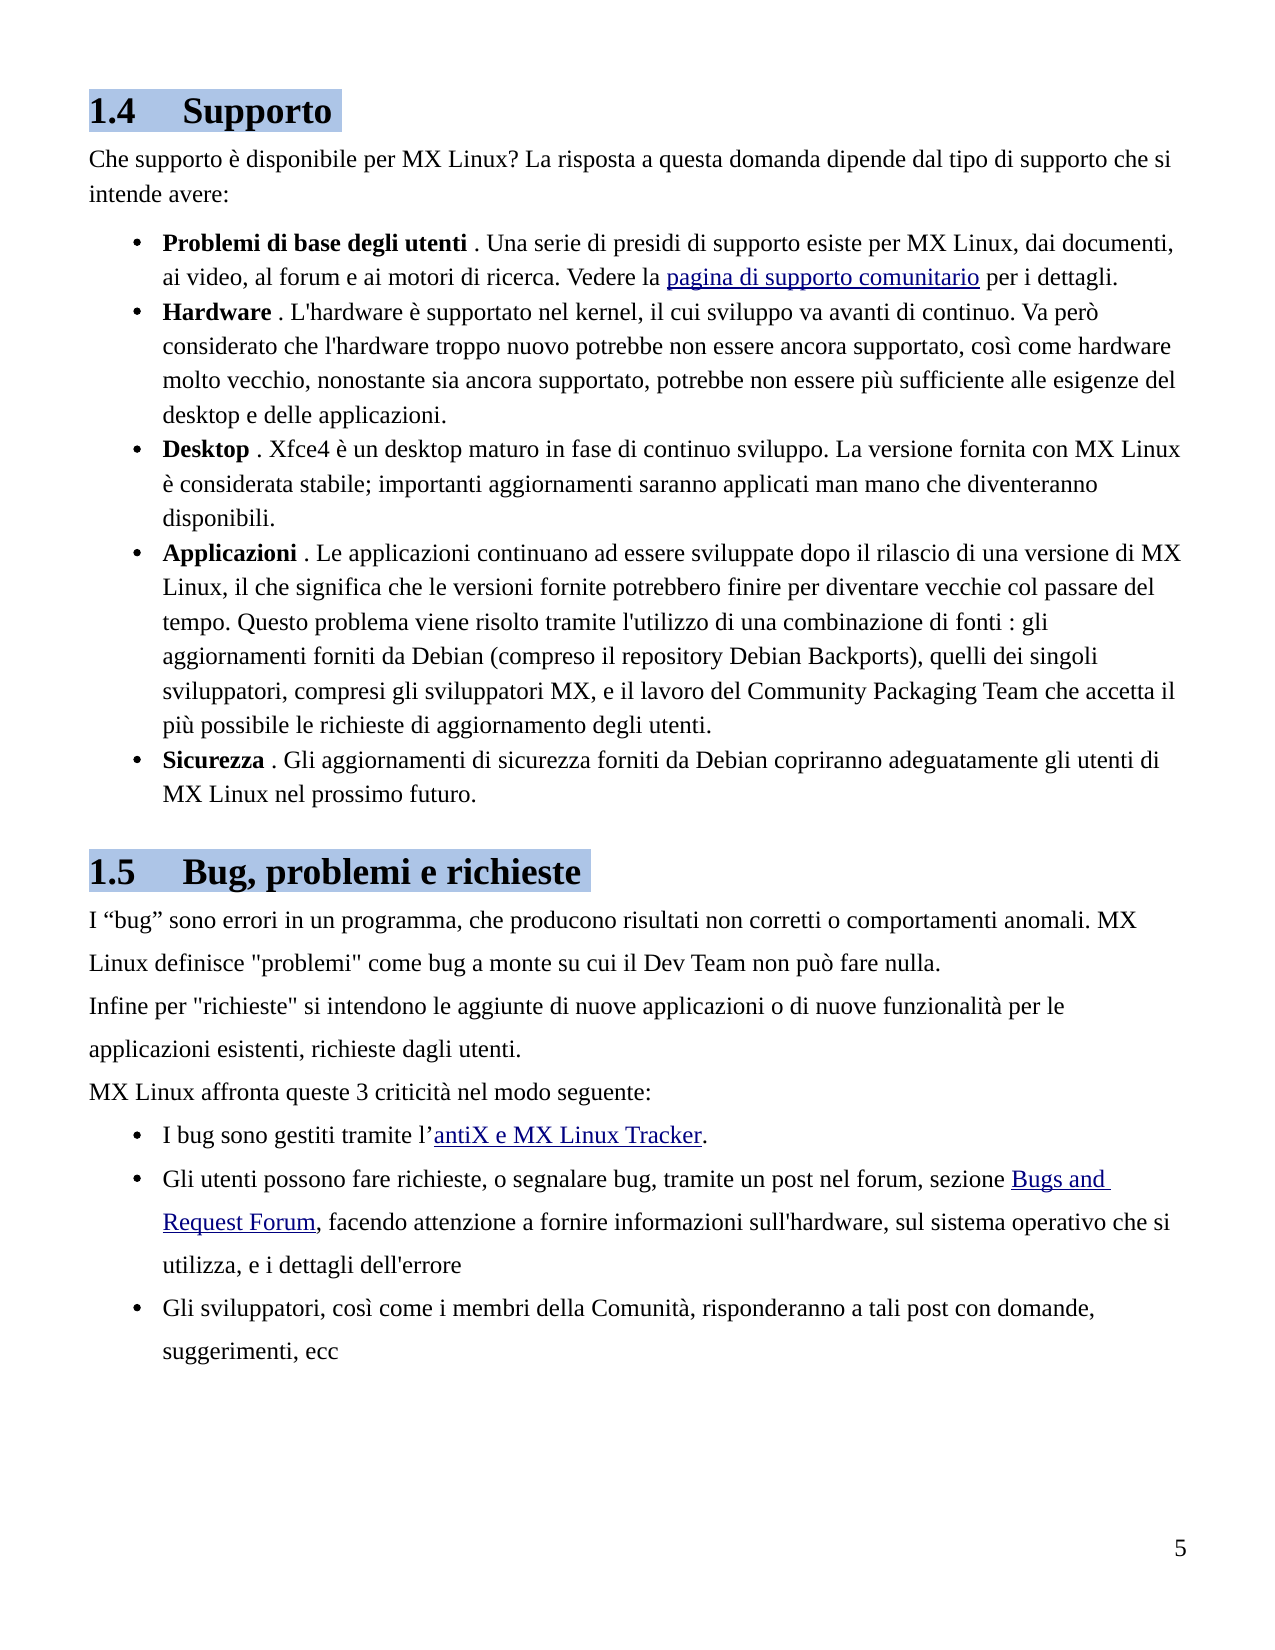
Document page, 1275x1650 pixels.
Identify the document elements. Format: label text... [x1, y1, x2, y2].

text Che supporto è disponibile per MX Linux? La risposta a questa domanda dipende dal tipo di supporto che si intende avere: [88, 144, 1186, 207]
subtitle 1.5 Bug, problemi e richieste [591, 849, 1186, 892]
list Problemi di base degli utenti . Una serie di presidi di supporto esiste per MX Linux, dai documenti, ai video, al forum e ai motori di ricerca. Vedere la pagina di supporto comunitario per i dettagli. [133, 228, 1186, 291]
list Gli sviluppatori, così come i membri della Comunità, risponderanno a tali post con domande, suggerimenti, ecc [133, 1293, 1186, 1365]
list Applicazioni . Le applicazioni continuano ad essere sviluppate dopo il rilascio di una versione di MX Linux, il che significa che le versioni fornite potrebbero finire per diventare vecchie col passare del tempo. Questo problema viene risolto tramite l'utilizzo di una combinazione di fonti : gli aggiornamenti forniti da Debian (compreso il repository Debian Backports), quelli dei singoli sviluppatori, compresi gli sviluppatori MX, e il lavoro del Community Packaging Team che accetta il più possibile le richieste di aggiornamento degli utenti. [133, 538, 1186, 739]
text I “bug” sono errori in un programma, che producono risultati non corretti o comportamenti anomali. MX Linux definisce "problemi" come bug a monte su cui il Dev Team non può fare nulla. [88, 905, 1186, 977]
list Gli utenti possono fare richieste, o segnalare bug, tramite un post nel forum, sezione Bugs and Request Forum, facendo attenzione a fornire informazioni sull'hardware, sul sistema operativo che si utilizza, e i dettagli dell'errore [133, 1164, 1186, 1279]
list Sicurezza . Gli aggiornamenti di sicurezza forniti da Debian copriranno adeguatamente gli utenti di MX Linux nel prossimo futuro. [133, 745, 1186, 808]
list Desktop . Xfce4 è un desktop maturo in fase di continuo sviluppo. La versione fornita con MX Linux è considerata stabile; importanti aggiornamenti saranno applicati man mano che diventeranno disponibili. [133, 434, 1186, 532]
text MX Linux affronta queste 3 criticità nel modo seguente: [88, 1077, 1186, 1106]
list I bug sono gestiti tramite l’antiX e MX Linux Tracker. [133, 1121, 1186, 1149]
subtitle 1.4 Supporto [88, 88, 1186, 132]
list Hardware . L'hardware è supportato nel kernel, il cui sviluppo va avanti di continuo. Va però considerato che l'hardware troppo nuovo potrebbe non essere ancora supportato, così come hardware molto vecchio, nonostante sia ancora supportato, potrebbe non essere più sufficiente alle esigenze del desktop e delle applicazioni. [133, 297, 1186, 429]
text Infine per "richieste" si intendono le aggiunte di nuove applicazioni o di nuove funzionalità per le applicazioni esistenti, richieste dagli utenti. [88, 991, 1186, 1063]
